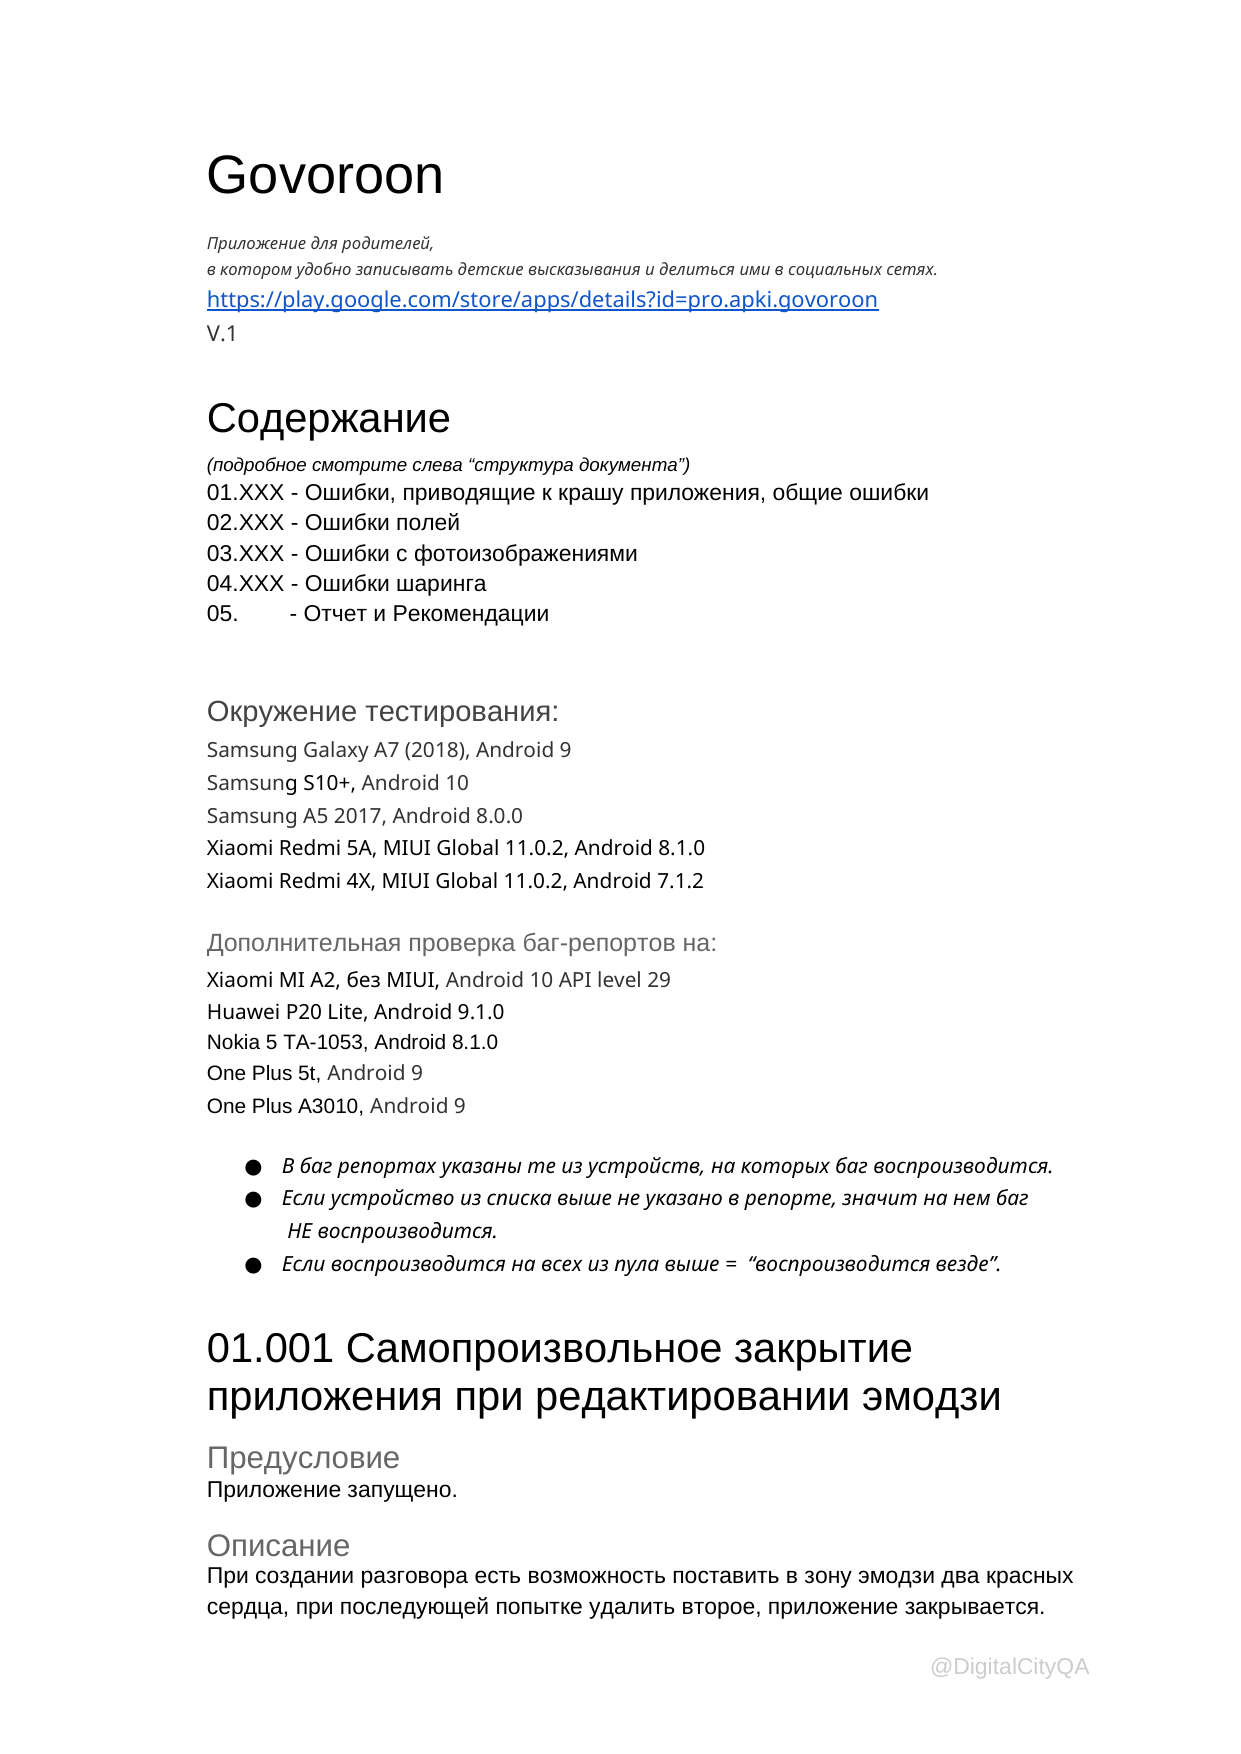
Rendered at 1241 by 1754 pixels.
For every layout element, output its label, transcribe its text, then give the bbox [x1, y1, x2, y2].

subtitle Дополнительная проверка баг-репортов на: [207, 928, 1122, 956]
list Если воспроизводится на всех из пула выше = “воспроизводится везде”. [244, 1249, 1122, 1277]
text V.1 [207, 318, 1122, 348]
list Если устройство из списка выше не указано в репорте, значит на нем баг НЕ воспроизводится. [244, 1183, 1122, 1244]
text Nokia 5 TA-1053, Android 8.1.0 One Plus 5t, Android 9 [207, 1030, 1122, 1087]
subtitle Окружение тестирования: [207, 694, 1122, 727]
subtitle Описание [207, 1527, 1122, 1562]
text 02.ХХХ - Ошибки полей [207, 509, 1122, 536]
text Приложение запущено. [207, 1476, 1122, 1502]
text Huawei P20 Lite, Android 9.1.0 [207, 997, 1122, 1026]
text One Plus A3010, Android 9 [207, 1091, 1122, 1119]
text 05. - Отчет и Рекомендации [207, 600, 1122, 626]
text (подробное смотрите слева “структура документа”) [207, 454, 1122, 476]
text Samsung Galaxy A7 (2018), Android 9 [207, 736, 1122, 764]
subtitle Предусловие [207, 1439, 1122, 1476]
subtitle Cодержание [207, 394, 1122, 442]
text Приложение для родителей, в котором удобно записывать детские высказывания и делиться ими в социальных сетях. [207, 232, 1122, 281]
text 03.ХХХ - Ошибки с фотоизображениями [207, 539, 1122, 566]
text Xiaomi Redmi 5А, MIUI Global 11.0.2, Android 8.1.0 Xiaomi Redmi 4X, MIUI Global 11.0.2, Android 7.1.2 [207, 833, 1122, 894]
text Xiaomi MI A2, без MIUI, Android 10 API level 29 [207, 965, 1122, 993]
list В баг репортах указаны те из устройств, на которых баг воспроизводится. [244, 1151, 1122, 1179]
text Samsung S10+, Android 10 [207, 768, 1122, 797]
text При создании разговора есть возможность поставить в зону эмодзи два красных сердца, при последующей попытке удалить второе, приложение закрывается. [207, 1562, 1122, 1619]
text Samsung A5 2017, Android 8.0.0 [207, 801, 1122, 829]
text 01.ХХХ - Ошибки, приводящие к крашу приложения, общие ошибки [207, 479, 1122, 505]
text 04.ХХХ - Ошибки шаринга [207, 570, 1122, 596]
subtitle 01.001 Самопроизвольное закрытие приложения при редактировании эмодзи [207, 1323, 1122, 1419]
title Govoroon [207, 143, 1122, 205]
text https://play.google.com/store/apps/details?id=pro.apki.govoroon [207, 284, 1122, 314]
